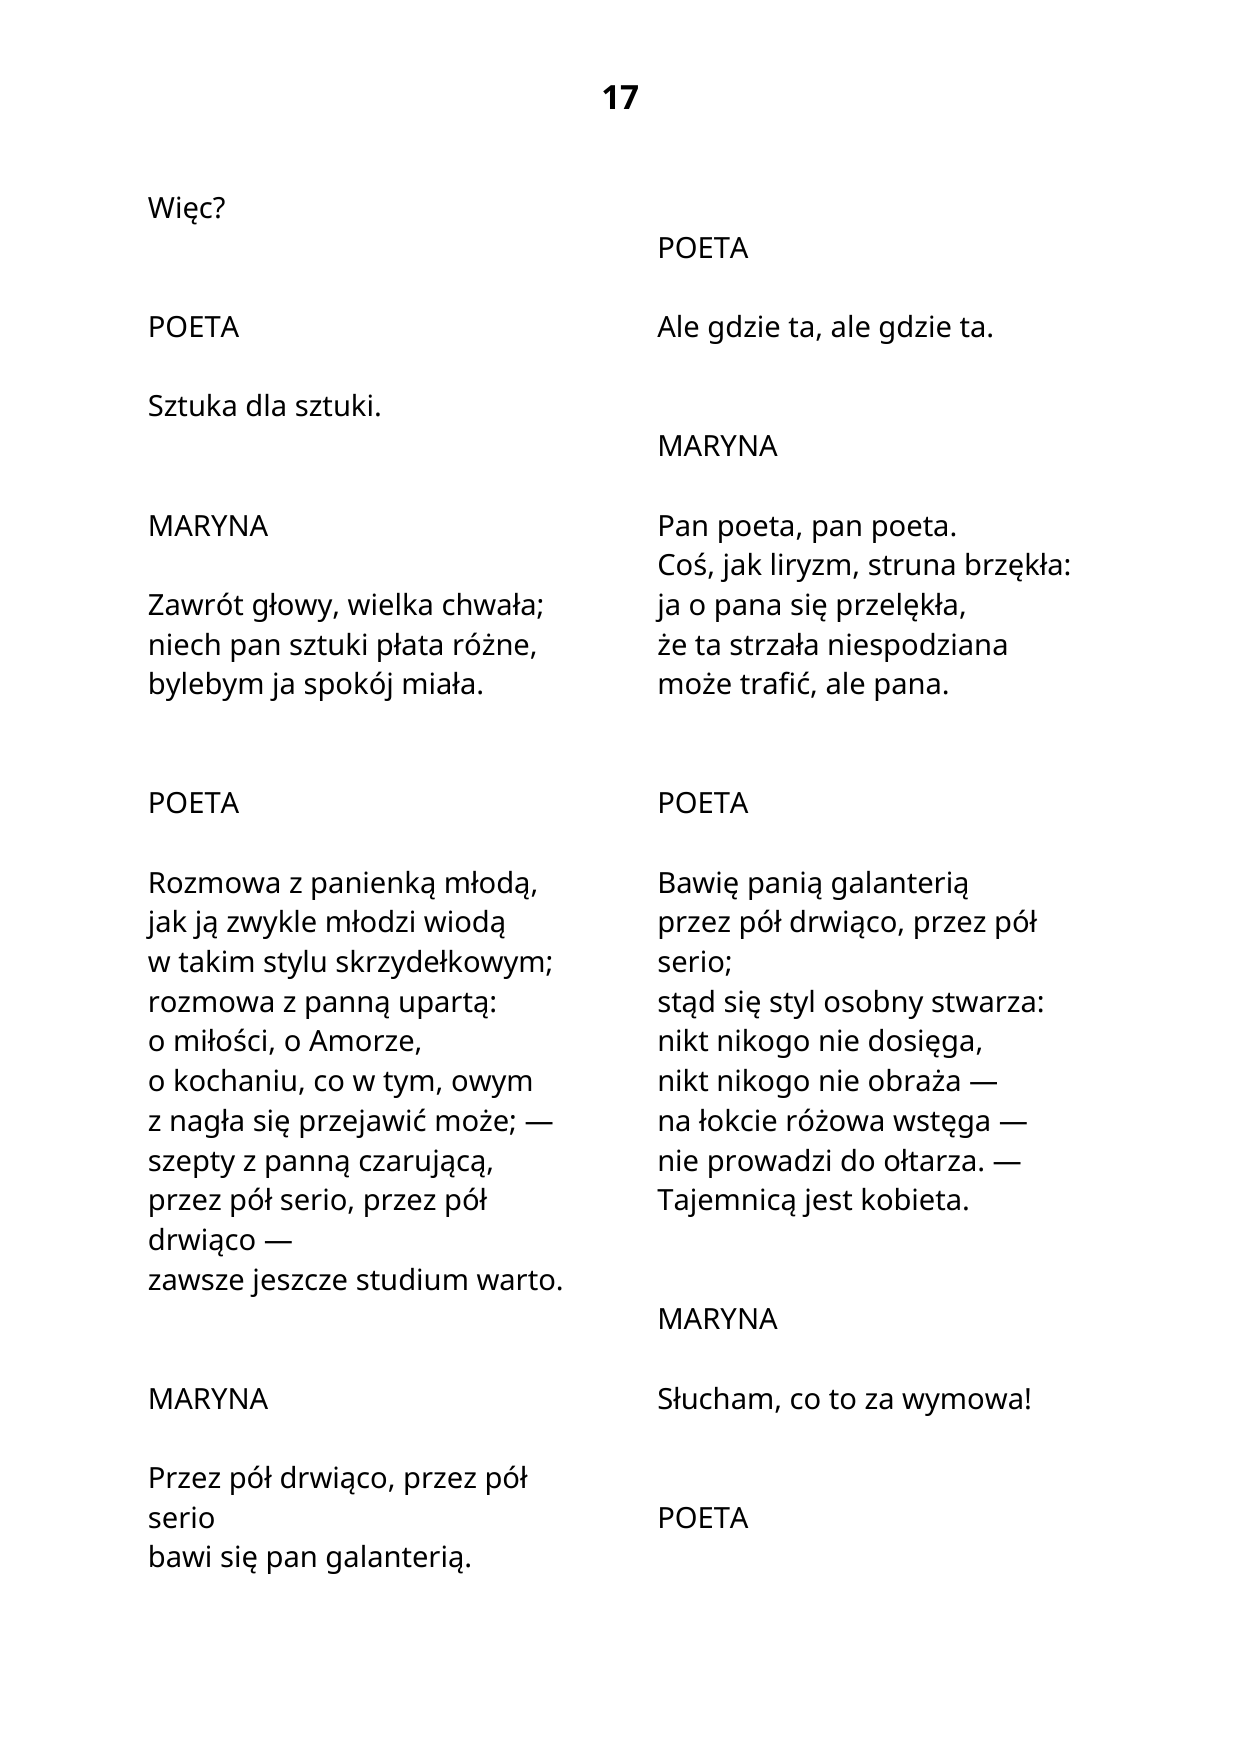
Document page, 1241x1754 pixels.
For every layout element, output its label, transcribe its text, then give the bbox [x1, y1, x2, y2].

text Słucham, co to za wymowa! [657, 1378, 1093, 1418]
text w takim stylu skrzydełkowym; [148, 941, 583, 981]
text Zawrót głowy, wielka chwała; [148, 584, 583, 624]
text nikt nikogo nie obraża — [657, 1060, 1093, 1100]
text Przez pół drwiąco, przez pół serio [148, 1457, 583, 1537]
text nikt nikogo nie dosięga, [657, 1021, 1093, 1060]
text o miłości, o Amorze, [148, 1021, 583, 1060]
text Sztuka dla sztuki. [148, 386, 583, 425]
text POETA [148, 783, 583, 822]
text szepty z panną czarującą, [148, 1140, 583, 1179]
text Ale gdzie ta, ale gdzie ta. [657, 306, 1093, 346]
text POETA [657, 783, 1093, 822]
text MARYNA [657, 425, 1093, 465]
text Pan poeta, pan poeta. [657, 505, 1093, 544]
text niech pan sztuki płata różne, [148, 624, 583, 663]
text Tajemnicą jest kobieta. [657, 1179, 1093, 1219]
text MARYNA [148, 1378, 583, 1418]
text MARYNA [148, 505, 583, 544]
text rozmowa z panną upartą: [148, 981, 583, 1021]
text może trafić, ale pana. [657, 663, 1093, 703]
text przez pół drwiąco, przez pół serio; [657, 902, 1093, 981]
text POETA [657, 227, 1093, 267]
text POETA [657, 1497, 1093, 1537]
text POETA [148, 306, 583, 346]
text nie prowadzi do ołtarza. — [657, 1140, 1093, 1179]
text o kochaniu, co w tym, owym [148, 1060, 583, 1100]
text przez pół serio, przez pół drwiąco — [148, 1179, 583, 1259]
text MARYNA [657, 1298, 1093, 1338]
text bylebym ja spokój miała. [148, 663, 583, 703]
text zawsze jeszcze studium warto. [148, 1259, 583, 1298]
text jak ją zwykle młodzi wiodą [148, 902, 583, 941]
text z nagła się przejawić może; — [148, 1100, 583, 1140]
text na łokcie różowa wstęga — [657, 1100, 1093, 1140]
text Bawię panią galanterią [657, 862, 1093, 902]
text Coś, jak liryzm, struna brzękła: [657, 544, 1093, 584]
text stąd się styl osobny stwarza: [657, 981, 1093, 1021]
text że ta strzała niespodziana [657, 624, 1093, 663]
text bawi się pan galanterią. [148, 1537, 583, 1576]
text ja o pana się przelękła, [657, 584, 1093, 624]
text Więc? [148, 187, 583, 227]
text Rozmowa z panienką młodą, [148, 862, 583, 902]
